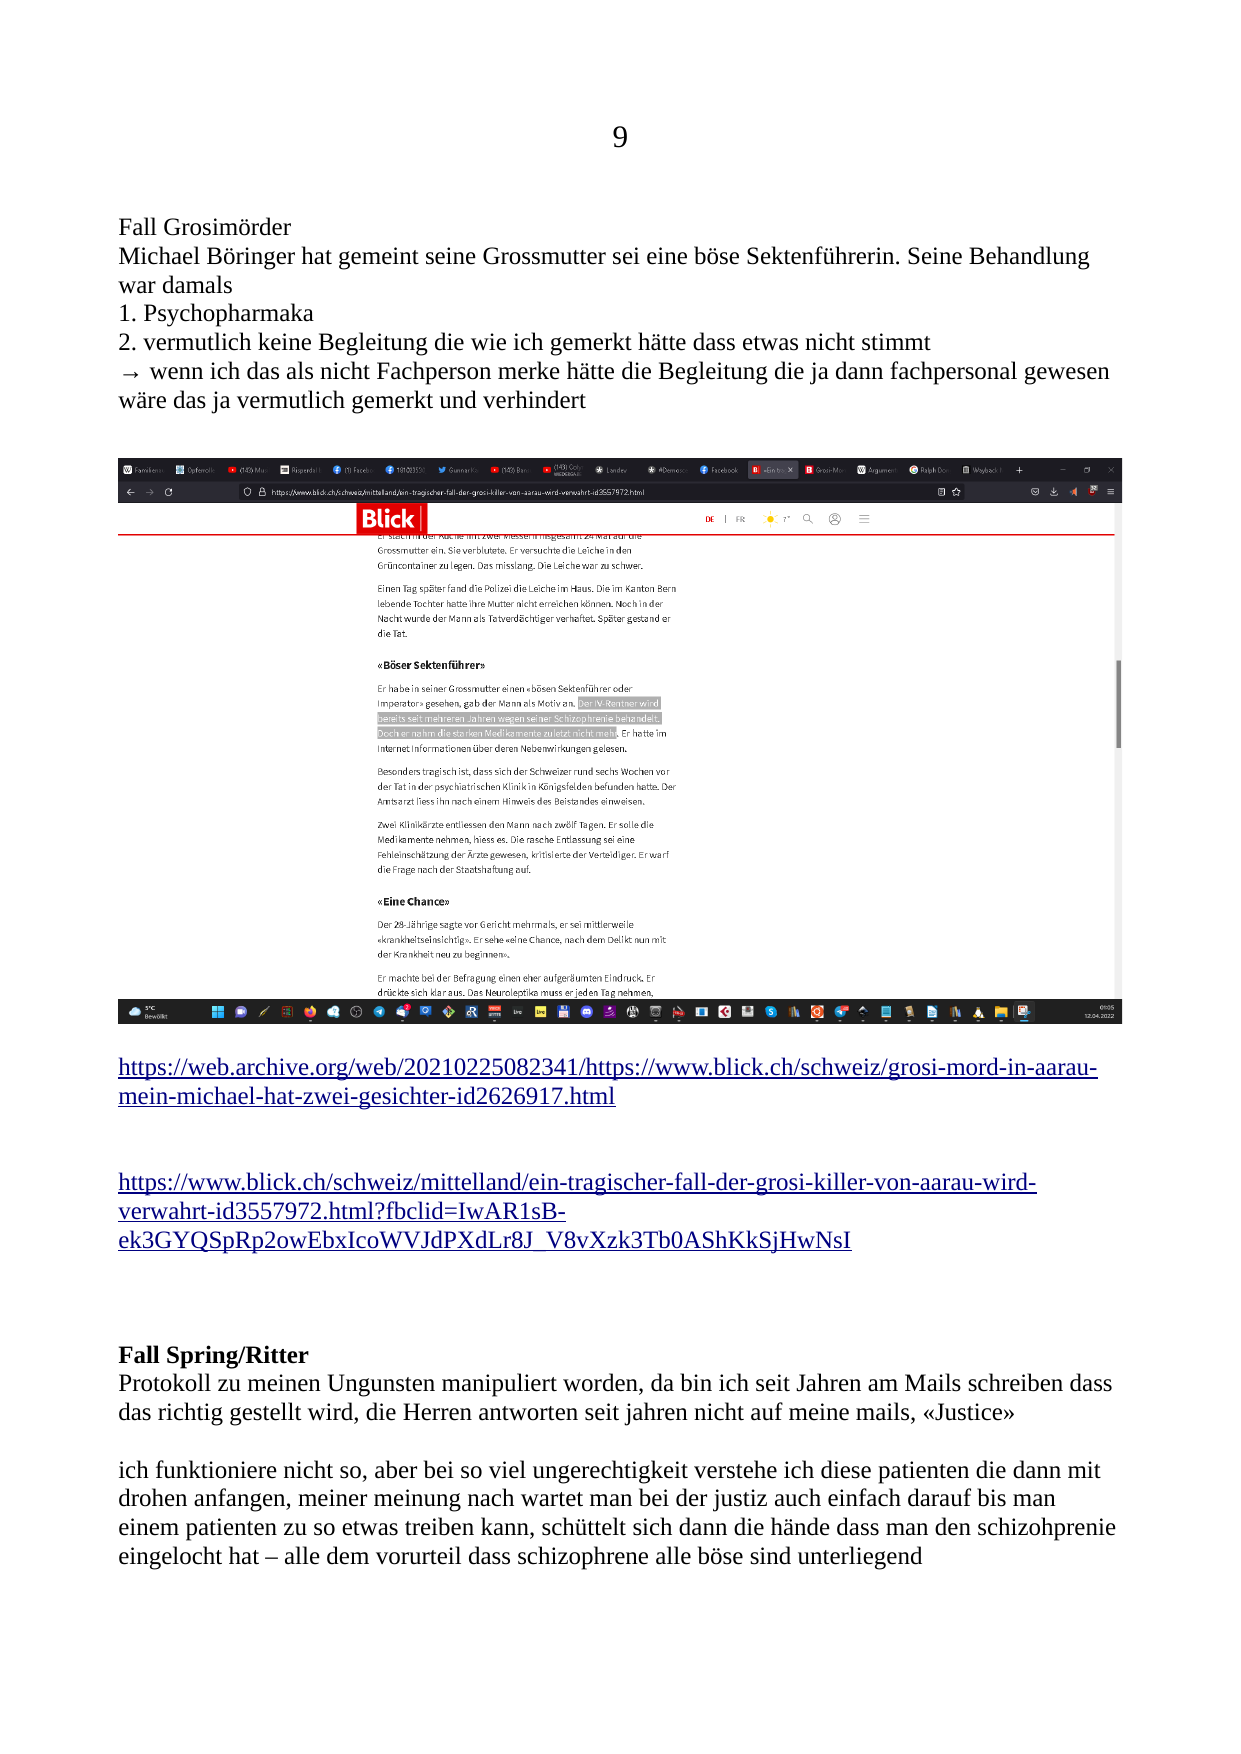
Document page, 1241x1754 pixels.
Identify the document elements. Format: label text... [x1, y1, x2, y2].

text Fall Spring/Ritter [118, 1340, 1122, 1368]
text → wenn ich das als nicht Fachperson merke hätte die Begleitung die ja dann fachpersonal gewesen wäre das ja vermutlich gemerkt und verhindert [118, 356, 1122, 413]
text Fall Grosimörder [118, 212, 1122, 241]
text https://web.archive.org/web/20210225082341/https://www.blick.ch/schweiz/grosi-mord-in-aarau-mein-michael-hat-zwei-gesichter-id2626917.html [118, 1052, 1122, 1110]
text Michael Böringer hat gemeint seine Grossmutter sei eine böse Sektenführerin. Seine Behandlung war damals [118, 241, 1122, 298]
picture [118, 458, 1123, 1024]
text ich funktioniere nicht so, aber bei so viel ungerechtigkeit verstehe ich diese patienten die dann mit drohen anfangen, meiner meinung nach wartet man bei der justiz auch einfach darauf bis man einem patienten zu so etwas treiben kann, schüttelt sich dann die hände dass man den schizohprenie eingelocht hat – alle dem vorurteil dass schizophrene alle böse sind unterliegend [118, 1455, 1122, 1570]
text Protokoll zu meinen Ungunsten manipuliert worden, da bin ich seit Jahren am Mails schreiben dass das richtig gestellt wird, die Herren antworten seit jahren nicht auf meine mails, «Justice» [118, 1368, 1122, 1426]
text 1. Psychopharmaka [118, 298, 1122, 327]
text 2. vermutlich keine Begleitung die wie ich gemerkt hätte dass etwas nicht stimmt [118, 327, 1122, 356]
text https://www.blick.ch/schweiz/mittelland/ein-tragischer-fall-der-grosi-killer-von-aarau-wird-verwahrt-id3557972.html?fbclid=IwAR1sB-ek3GYQSpRp2owEbxIcoWVJdPXdLr8J_V8vXzk3Tb0AShKkSjHwNsI [118, 1167, 1122, 1253]
